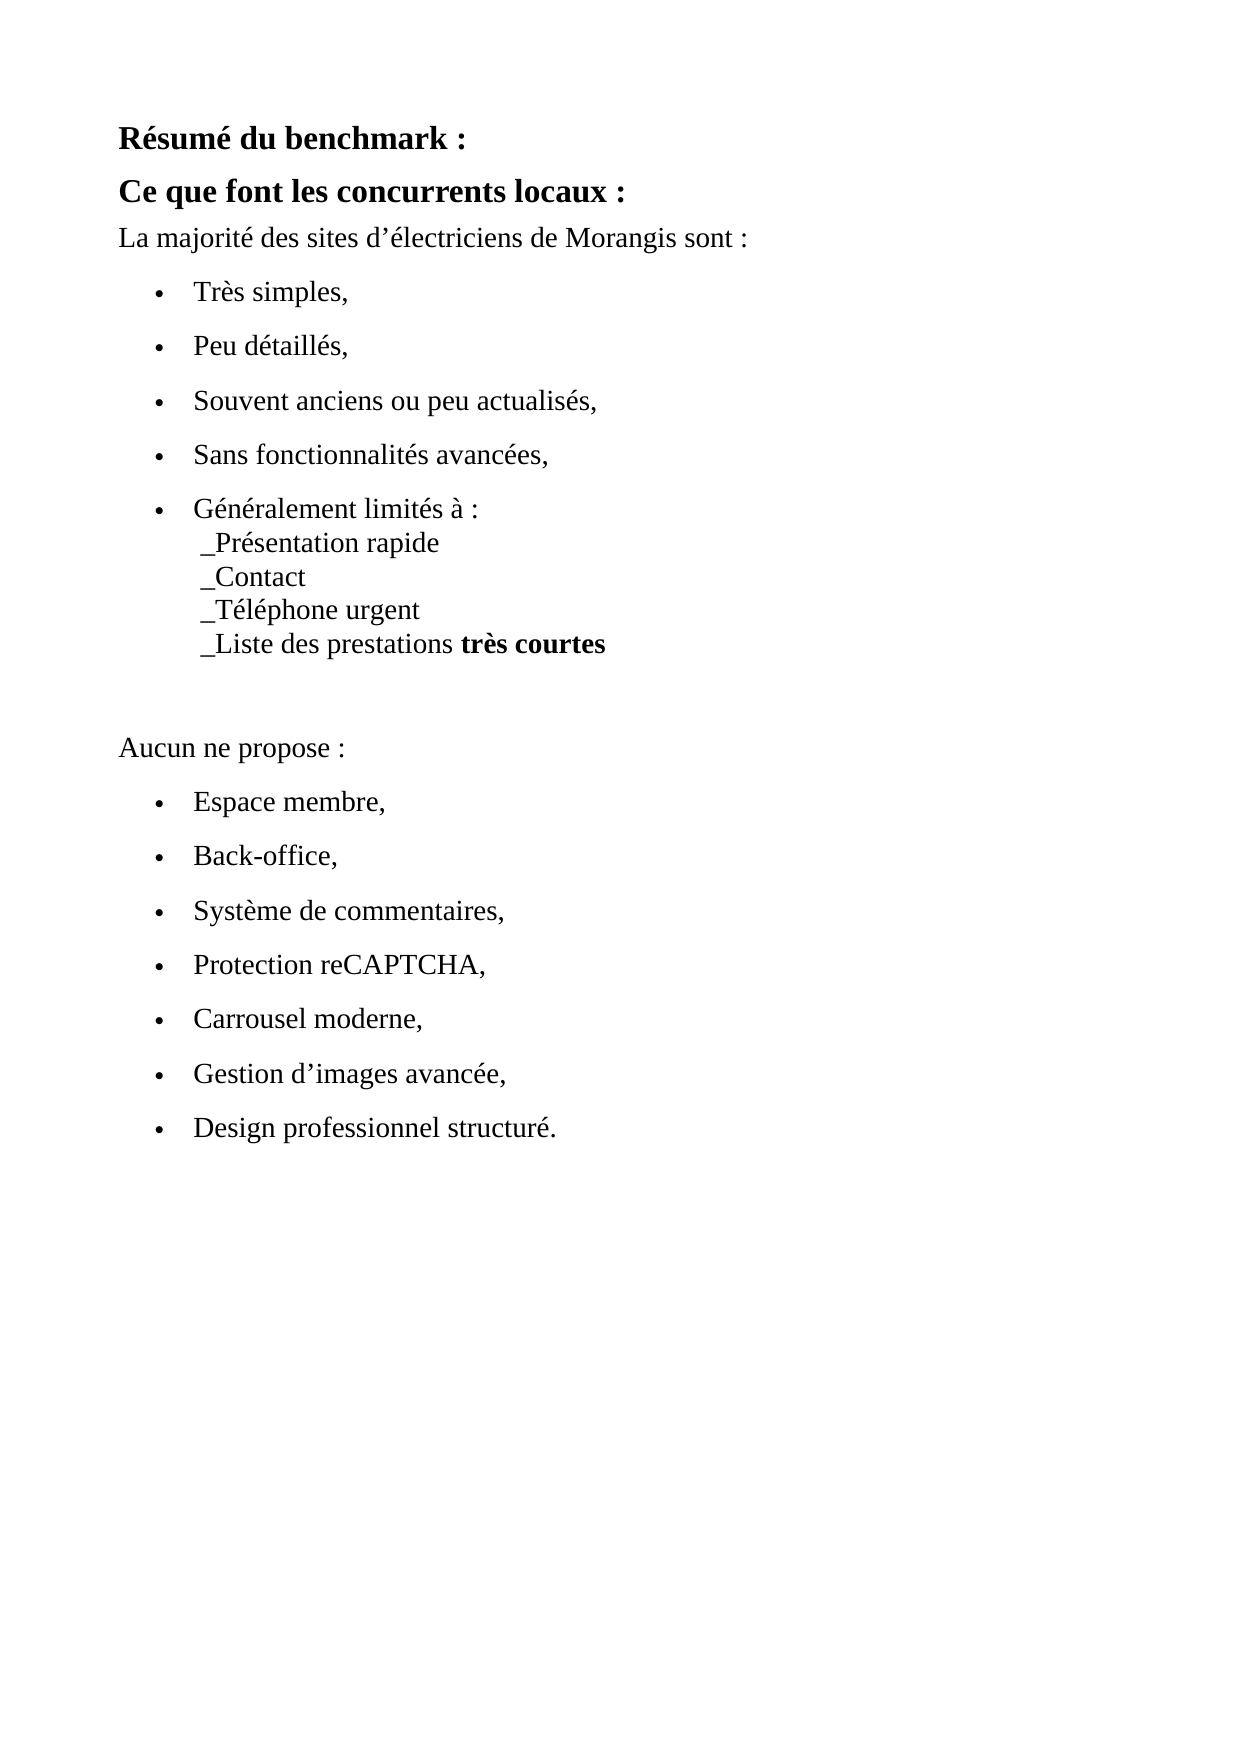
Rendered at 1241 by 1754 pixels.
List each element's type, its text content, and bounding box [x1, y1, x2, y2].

list Sans fonctionnalités avancées, [156, 437, 1122, 471]
text La majorité des sites d’électriciens de Morangis sont : [118, 220, 1122, 253]
list Peu détaillés, [156, 328, 1122, 362]
list Système de commentaires, [156, 893, 1122, 926]
list Back-office, [156, 838, 1122, 872]
list Souvent anciens ou peu actualisés, [156, 383, 1122, 416]
list Design professionnel structuré. [156, 1110, 1122, 1144]
subtitle Ce que font les concurrents locaux : [118, 171, 1122, 209]
list Très simples, [156, 274, 1122, 308]
list Protection reCAPTCHA, [156, 947, 1122, 981]
list Gestion d’images avancée, [156, 1056, 1122, 1089]
list Généralement limités à : _Présentation rapide _Contact _Téléphone urgent _Liste des prestations très courtes [156, 492, 1122, 659]
subtitle Résumé du benchmark : [118, 118, 1122, 156]
list Carrousel moderne, [156, 1002, 1122, 1035]
list Espace membre, [156, 784, 1122, 818]
text Aucun ne propose : [118, 730, 1122, 763]
